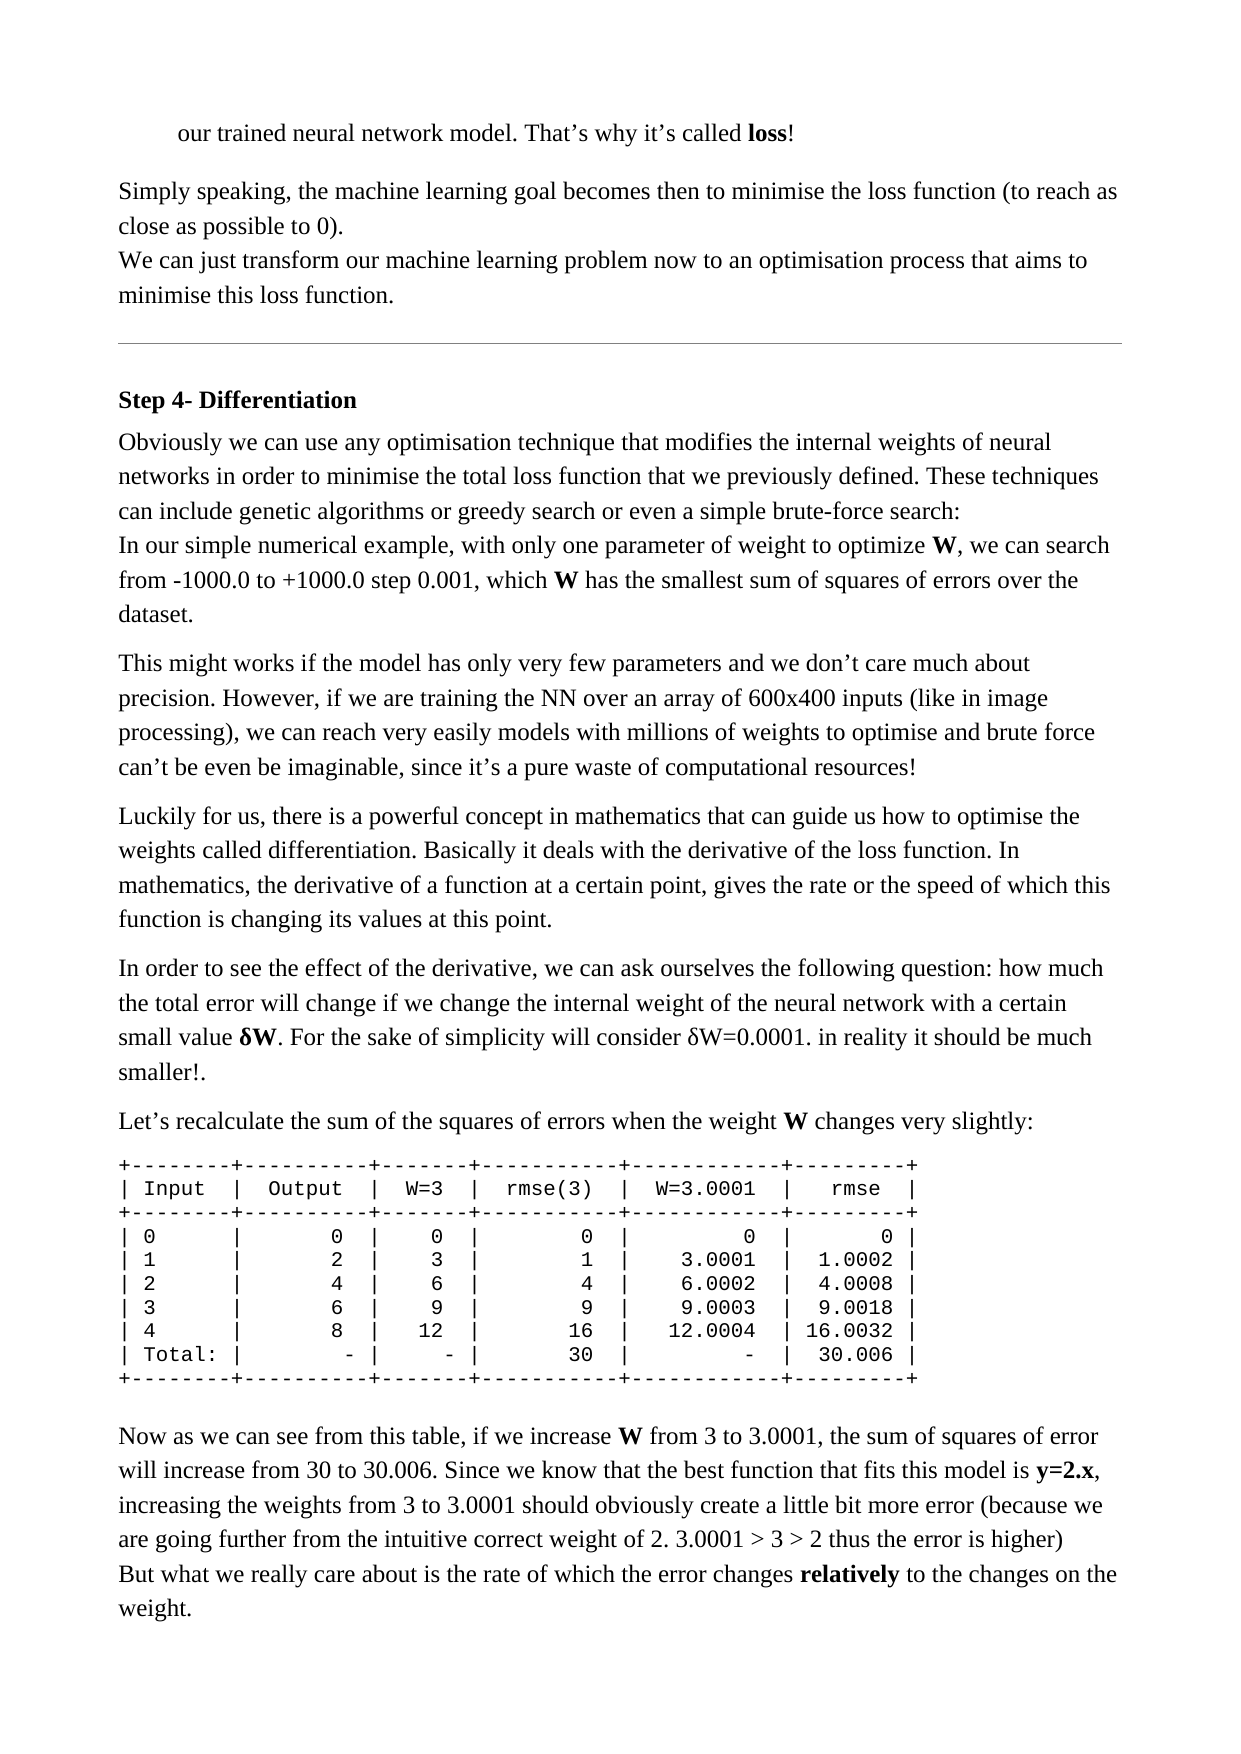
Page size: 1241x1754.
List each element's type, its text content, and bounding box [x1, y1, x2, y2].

text In order to see the effect of the derivative, we can ask ourselves the following question: how much the total error will change if we change the internal weight of the neural network with a certain small value δW. For the sake of simplicity will consider δW=0.0001. in reality it should be much smaller!. [118, 953, 1122, 1085]
text This might works if the model has only very few parameters and we don’t care much about precision. However, if we are training the NN over an array of 600x400 inputs (like in image processing), we can reach very easily models with millions of weights to optimise and brute force can’t be even be imaginable, since it’s a pure waste of computational resources! [118, 648, 1122, 780]
text Simply speaking, the machine learning goal becomes then to minimise the loss function (to reach as close as possible to 0). We can just transform our machine learning problem now to an optimisation process that aims to minimise this loss function. [118, 176, 1122, 308]
text Let’s recalculate the sum of the squares of errors when the weight W changes very slightly: [118, 1106, 1122, 1134]
text | 3 | 6 | 9 | 9 | 9.0003 | 9.0018 | [118, 1297, 1122, 1320]
text +--------+----------+-------+-----------+------------+---------+ [118, 1368, 1122, 1391]
subtitle Step 4- Differentiation [118, 386, 1122, 414]
text Now as we can see from this table, if we increase W from 3 to 3.0001, the sum of squares of error will increase from 30 to 30.006. Since we know that the best function that fits this model is y=2.x, increasing the weights from 3 to 3.0001 should obviously create a little bit more error (because we are going further from the intuitive correct weight of 2. 3.0001 > 3 > 2 thus the error is higher) But what we really care about is the rate of which the error changes relatively to the changes on the weight. [118, 1421, 1122, 1622]
text | 4 | 8 | 12 | 16 | 12.0004 | 16.0032 | [118, 1320, 1122, 1344]
text | 0 | 0 | 0 | 0 | 0 | 0 | [118, 1226, 1122, 1249]
text Luckily for us, there is a powerful concept in mathematics that can guide us how to optimise the weights called differentiation. Basically it deals with the derivative of the loss function. In mathematics, the derivative of a function at a certain point, gives the rate or the speed of which this function is changing its values at this point. [118, 801, 1122, 933]
text | Input | Output | W=3 | rmse(3) | W=3.0001 | rmse | [118, 1178, 1122, 1202]
text | 1 | 2 | 3 | 1 | 3.0001 | 1.0002 | [118, 1249, 1122, 1273]
text | 2 | 4 | 6 | 4 | 6.0002 | 4.0008 | [118, 1273, 1122, 1297]
text | Total: | - | - | 30 | - | 30.006 | [118, 1344, 1122, 1368]
text +--------+----------+-------+-----------+------------+---------+ [118, 1202, 1122, 1226]
text +--------+----------+-------+-----------+------------+---------+ [118, 1155, 1122, 1178]
text Obviously we can use any optimisation technique that modifies the internal weights of neural networks in order to minimise the total loss function that we previously defined. These techniques can include genetic algorithms or greedy search or even a simple brute-force search: In our simple numerical example, with only one parameter of weight to optimize W, we can search from -1000.0 to +1000.0 step 0.001, which W has the smallest sum of squares of errors over the dataset. [118, 427, 1122, 628]
text our trained neural network model. That’s why it’s called loss! [177, 118, 1063, 147]
